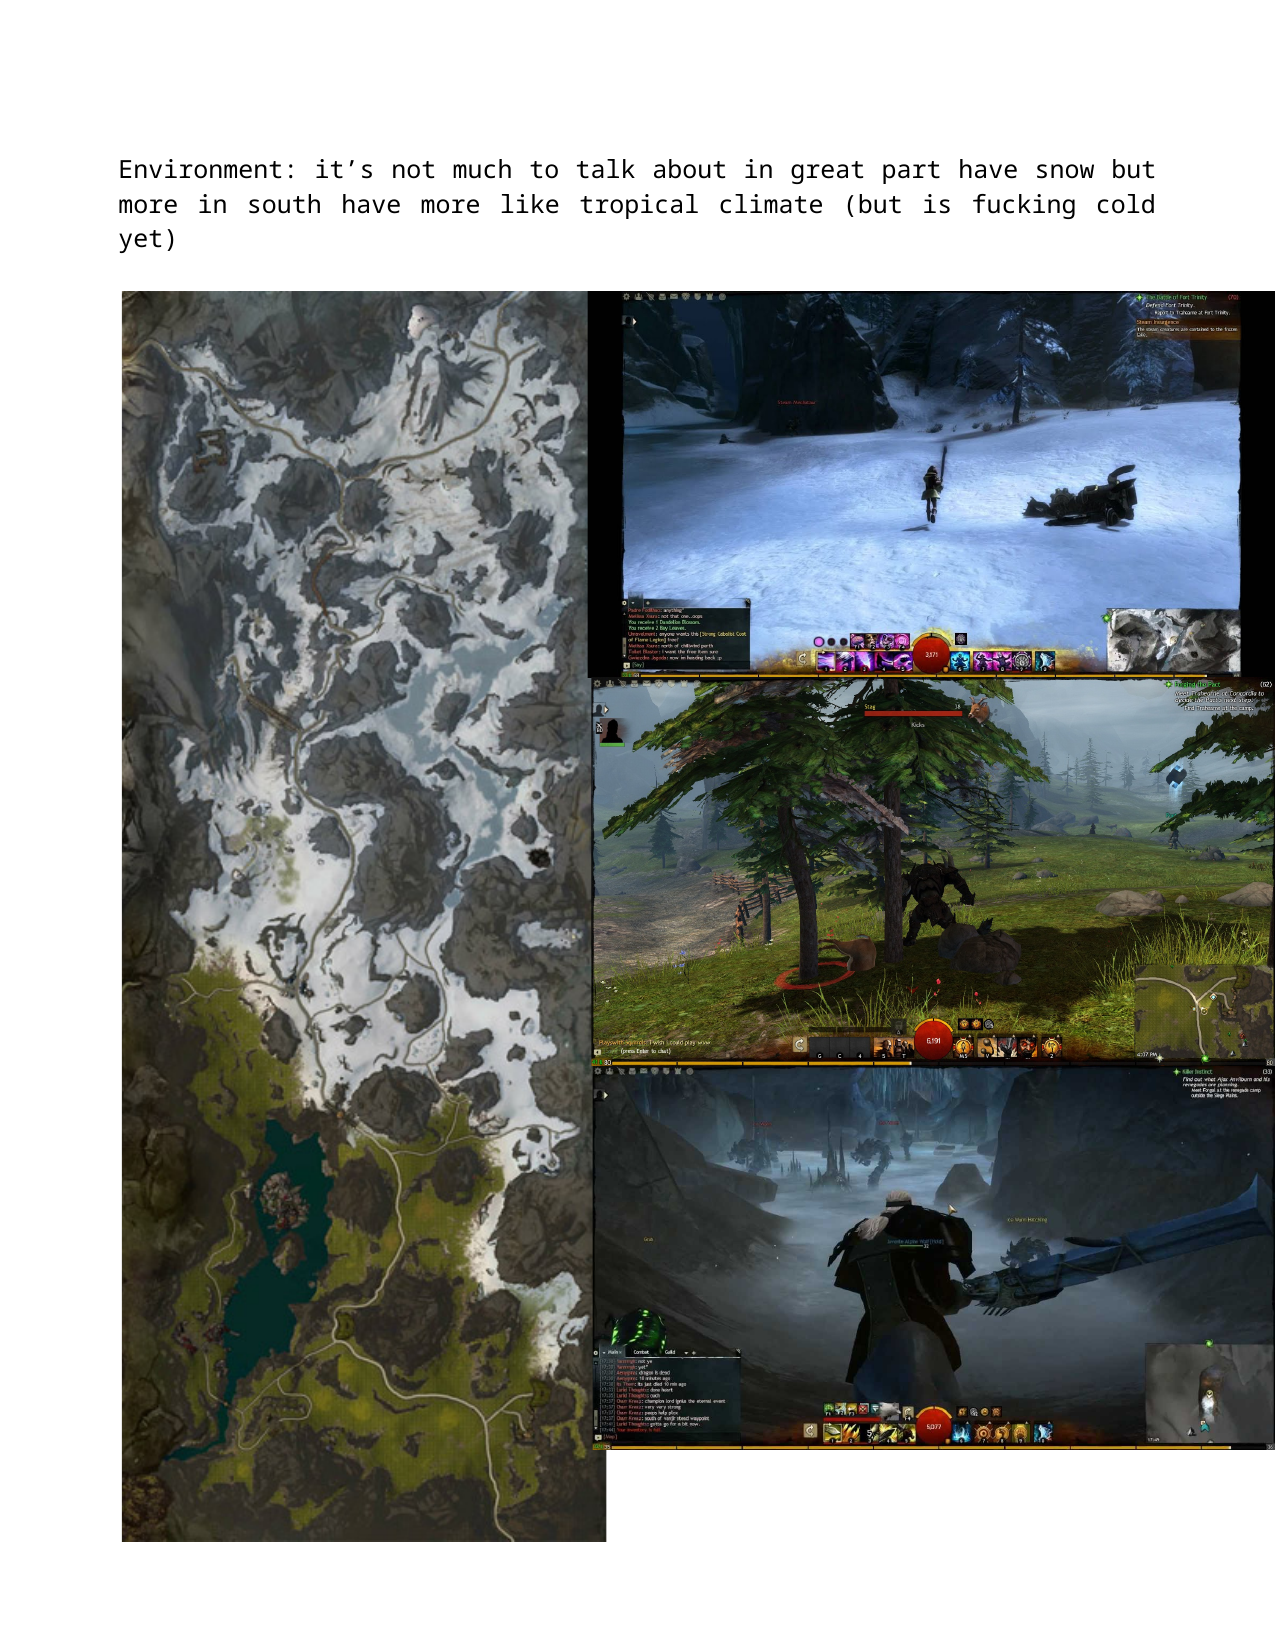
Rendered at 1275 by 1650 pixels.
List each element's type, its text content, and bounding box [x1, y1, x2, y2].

picture [121, 291, 1275, 1542]
text Environment: it’s not much to talk about in great part have snow but more in south have more like tropical climate (but is fucking cold yet) [118, 152, 1157, 254]
